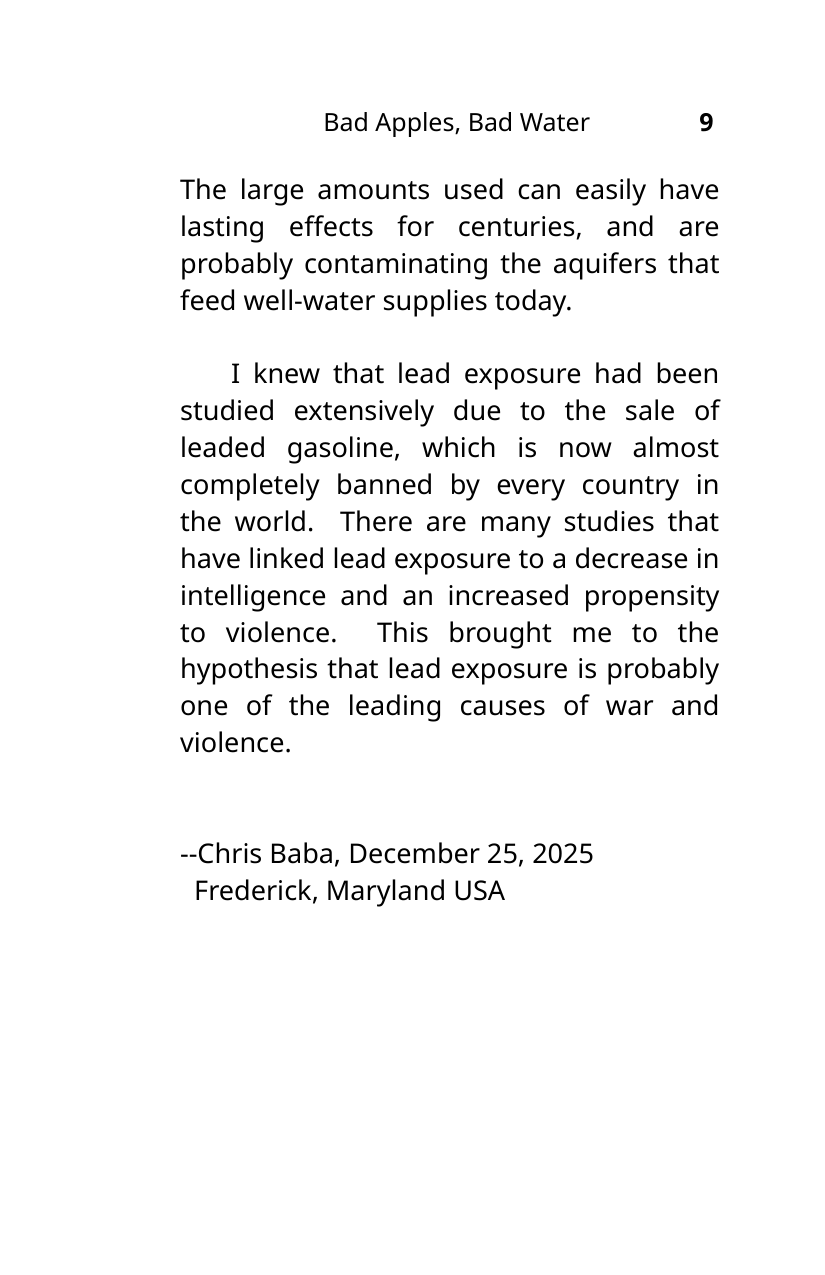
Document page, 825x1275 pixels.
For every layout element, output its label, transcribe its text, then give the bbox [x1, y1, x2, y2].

text Frederick, Maryland USA [180, 871, 720, 908]
text --Chris Baba, December 25, 2025 [180, 834, 720, 871]
text I knew that lead exposure had been studied extensively due to the sale of leaded gasoline, which is now almost completely banned by every country in the world. There are many studies that have linked lead exposure to a decrease in intelligence and an increased propensity to violence. This brought me to the hypothesis that lead exposure is probably one of the leading causes of war and violence. [180, 355, 720, 761]
text The large amounts used can easily have lasting effects for centuries, and are probably contaminating the aquifers that feed well-water supplies today. [180, 171, 720, 318]
